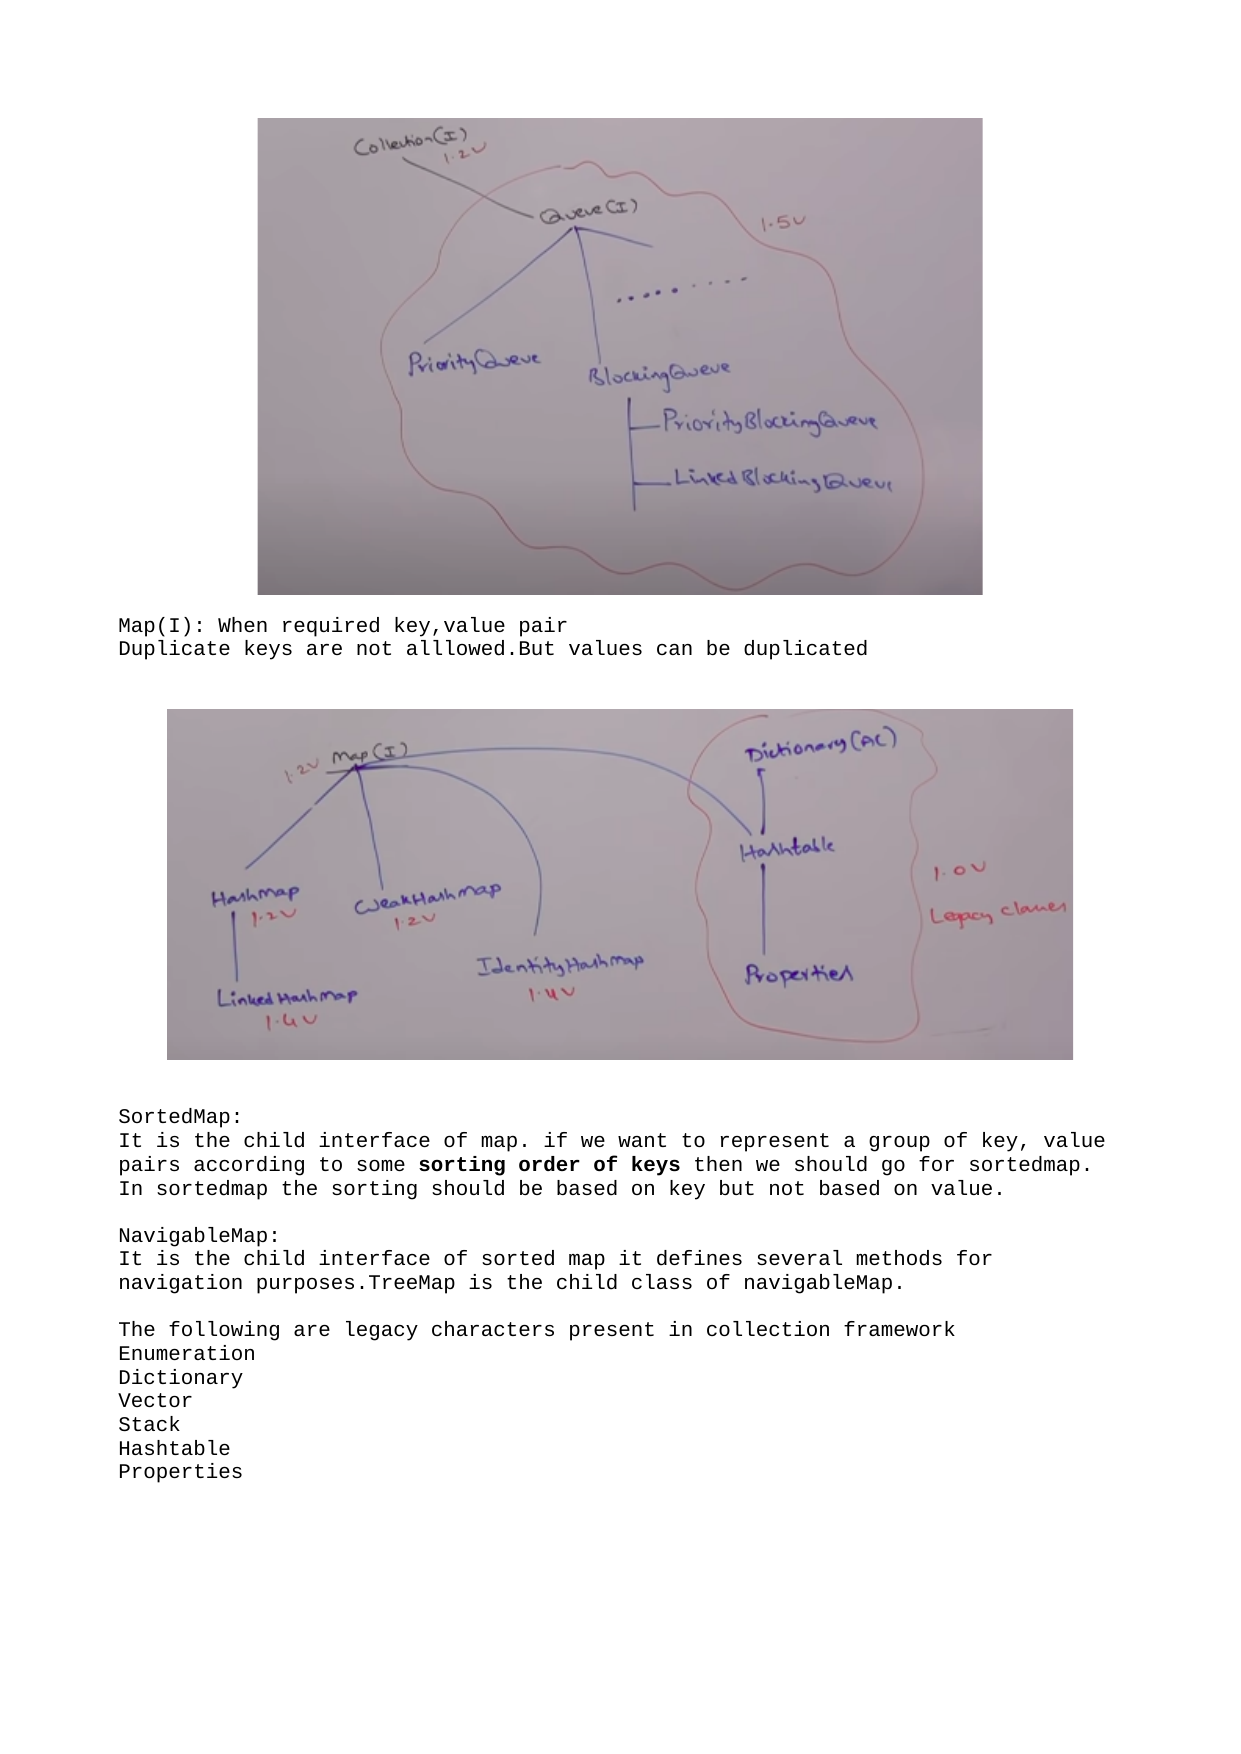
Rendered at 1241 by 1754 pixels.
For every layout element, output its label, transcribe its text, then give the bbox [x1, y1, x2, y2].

text Properties [118, 1461, 1122, 1485]
text It is the child interface of map. if we want to represent a group of key, value pairs according to some sorting order of keys then we should go for sortedmap. [118, 1130, 1122, 1177]
text Stack [118, 1414, 1122, 1438]
text Map(I): When required key,value pair [118, 615, 1122, 638]
picture [257, 118, 983, 595]
text Duplicate keys are not alllowed.But values can be duplicated [118, 638, 1122, 662]
text Vector [118, 1390, 1122, 1414]
text Dictionary [118, 1367, 1122, 1390]
text Enumeration [118, 1343, 1122, 1367]
picture [167, 709, 1074, 1060]
text NavigableMap: [118, 1225, 1122, 1248]
text The following are legacy characters present in collection framework [118, 1319, 1122, 1343]
text In sortedmap the sorting should be based on key but not based on value. [118, 1177, 1122, 1201]
text Hashtable [118, 1438, 1122, 1461]
text SortedMap: [118, 1107, 1122, 1130]
text It is the child interface of sorted map it defines several methods for navigation purposes.TreeMap is the child class of navigableMap. [118, 1248, 1122, 1296]
